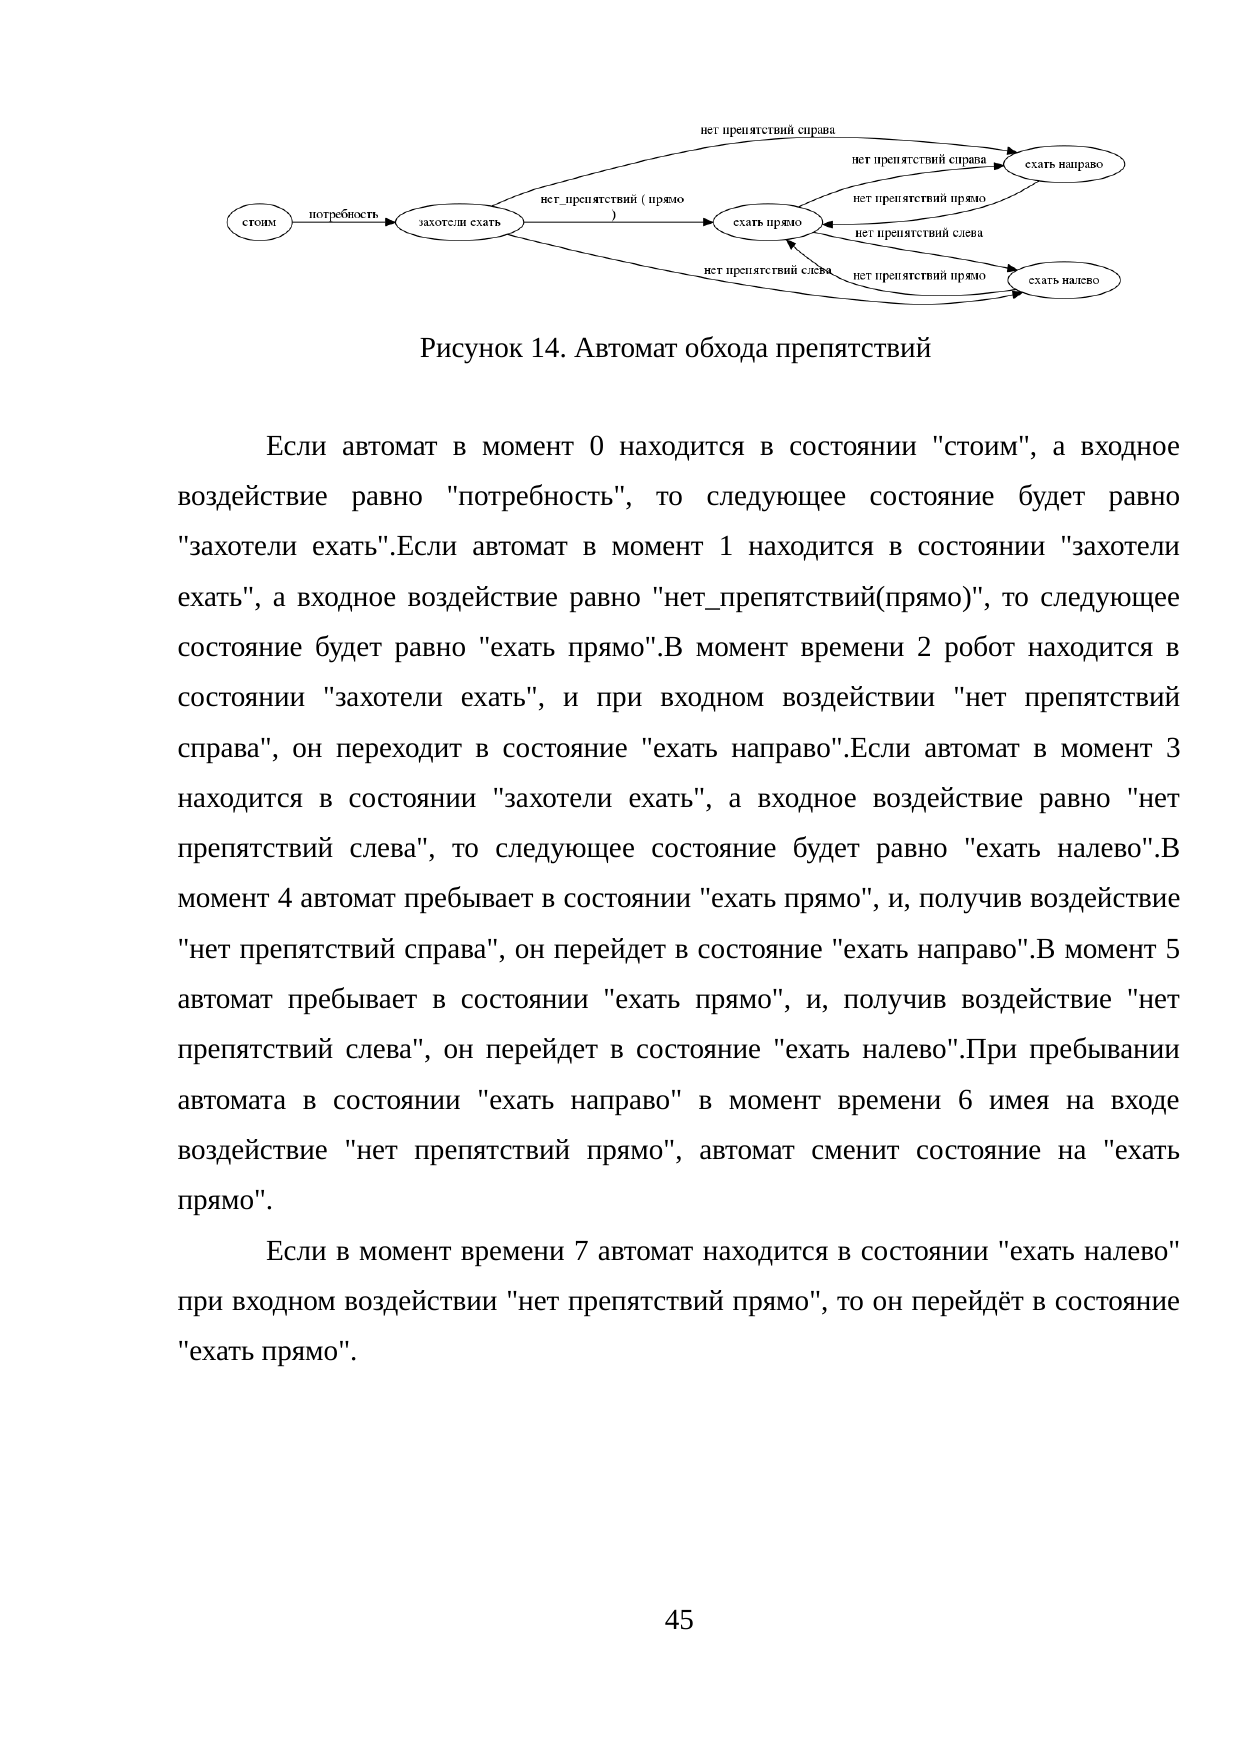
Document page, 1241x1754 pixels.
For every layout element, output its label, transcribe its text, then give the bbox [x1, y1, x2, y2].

picture [223, 118, 1128, 308]
text Рисунок 14. Автомат обхода препятствий [177, 118, 1181, 364]
text Если в момент времени 7 автомат находится в состоянии "ехать налево" при входном воздействии "нет препятствий прямо", то он перейдёт в состояние "ехать прямо". [177, 1233, 1181, 1367]
text Если автомат в момент 0 находится в состоянии "стоим", а входное воздействие равно "потребность", то следующее состояние будет равно "захотели ехать".Если автомат в момент 1 находится в состоянии "захотели ехать", а входное воздействие равно "нет_препятствий(прямо)", то следующее состояние будет равно "ехать прямо".В момент времени 2 робот находится в состоянии "захотели ехать", и при входном воздействии "нет препятствий справа", он переходит в состояние "ехать направо".Если автомат в момент 3 находится в состоянии "захотели ехать", а входное воздействие равно "нет препятствий слева", то следующее состояние будет равно "ехать налево".В момент 4 автомат пребывает в состоянии "ехать прямо", и, получив воздействие "нет препятствий справа", он перейдет в состояние "ехать направо".В момент 5 автомат пребывает в состоянии "ехать прямо", и, получив воздействие "нет препятствий слева", он перейдет в состояние "ехать налево".При пребывании автомата в состоянии "ехать направо" в момент времени 6 имея на входе воздействие "нет препятствий прямо", автомат сменит состояние на "ехать прямо". [177, 428, 1181, 1216]
